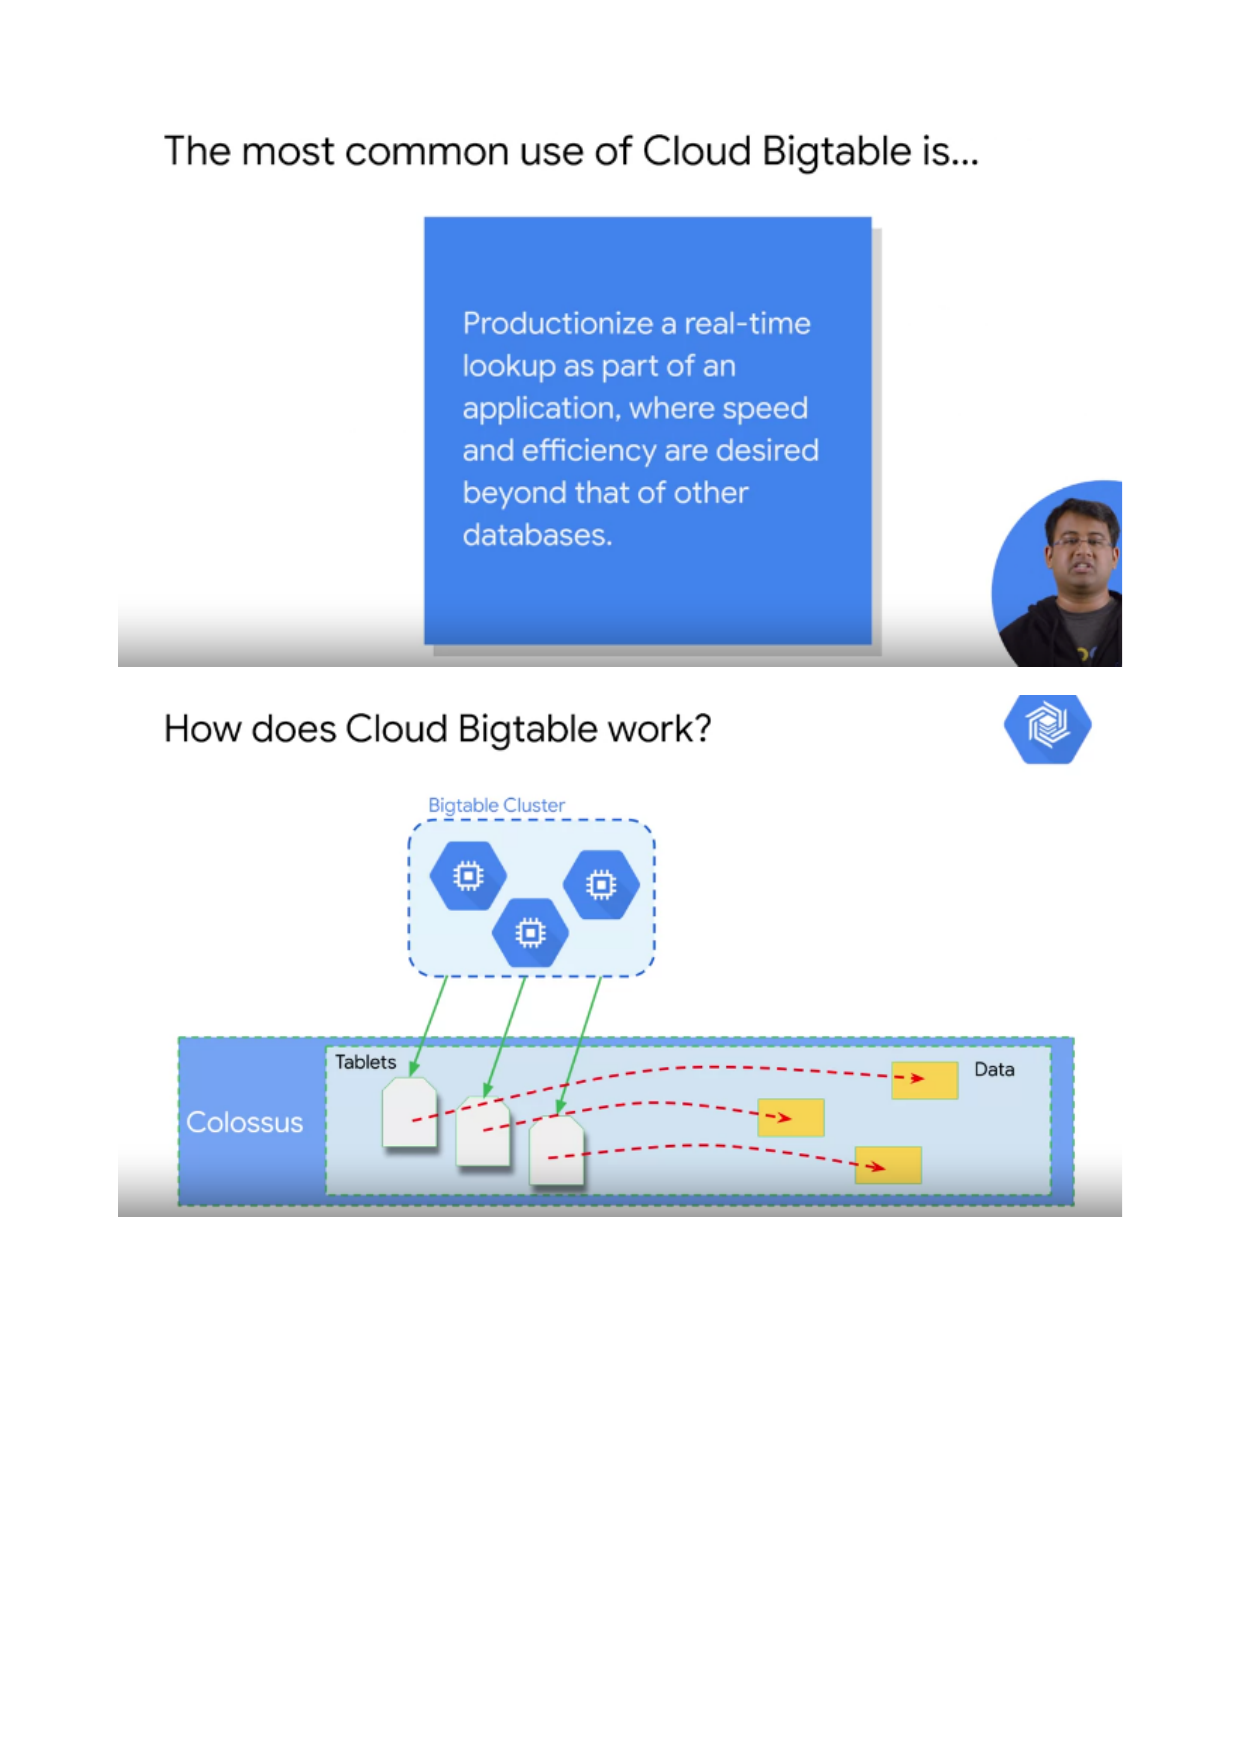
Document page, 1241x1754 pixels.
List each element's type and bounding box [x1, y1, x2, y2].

picture [118, 118, 1123, 667]
picture [118, 695, 1123, 1217]
